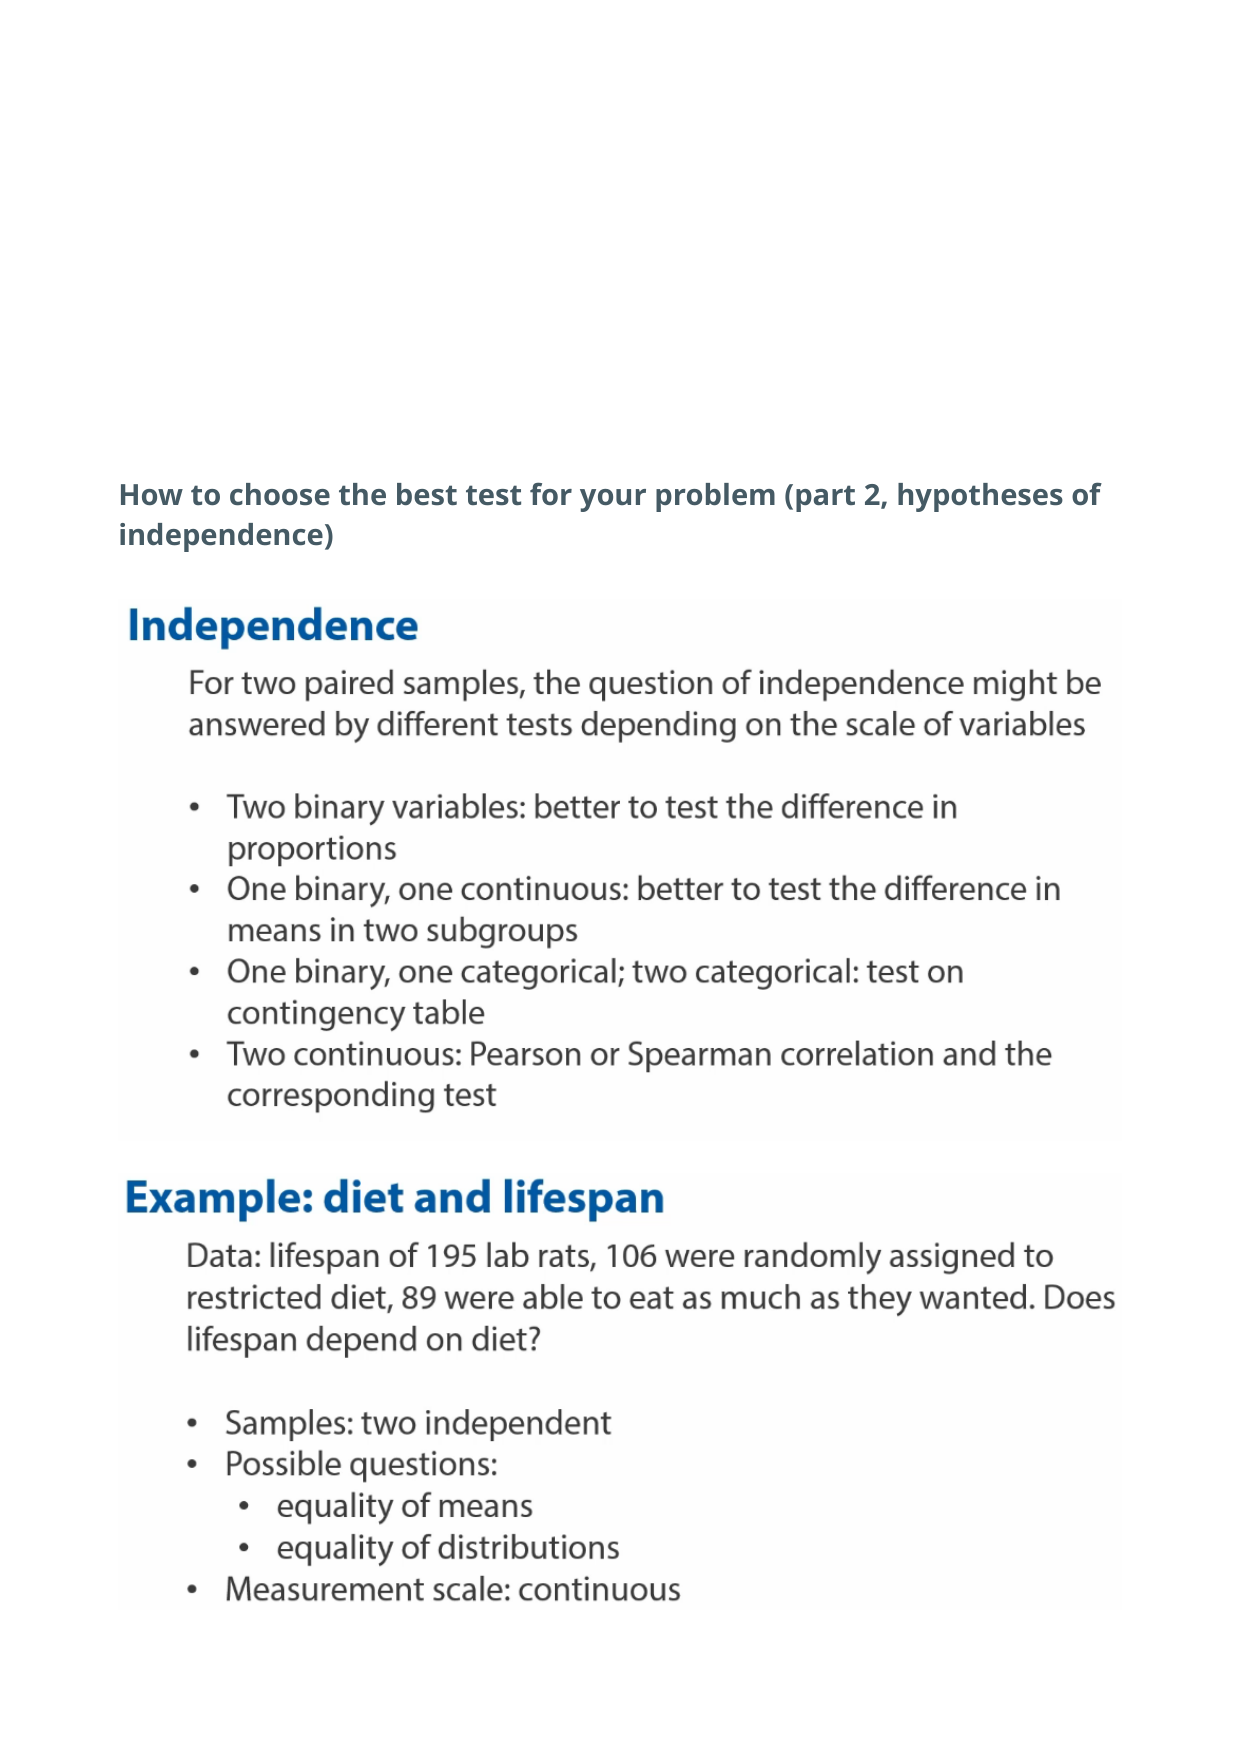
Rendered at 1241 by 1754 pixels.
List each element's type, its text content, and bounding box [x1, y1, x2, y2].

picture [118, 599, 1123, 1141]
subtitle How to choose the best test for your problem (part 2, hypotheses of independence) [118, 474, 1122, 554]
picture [118, 1173, 1123, 1610]
